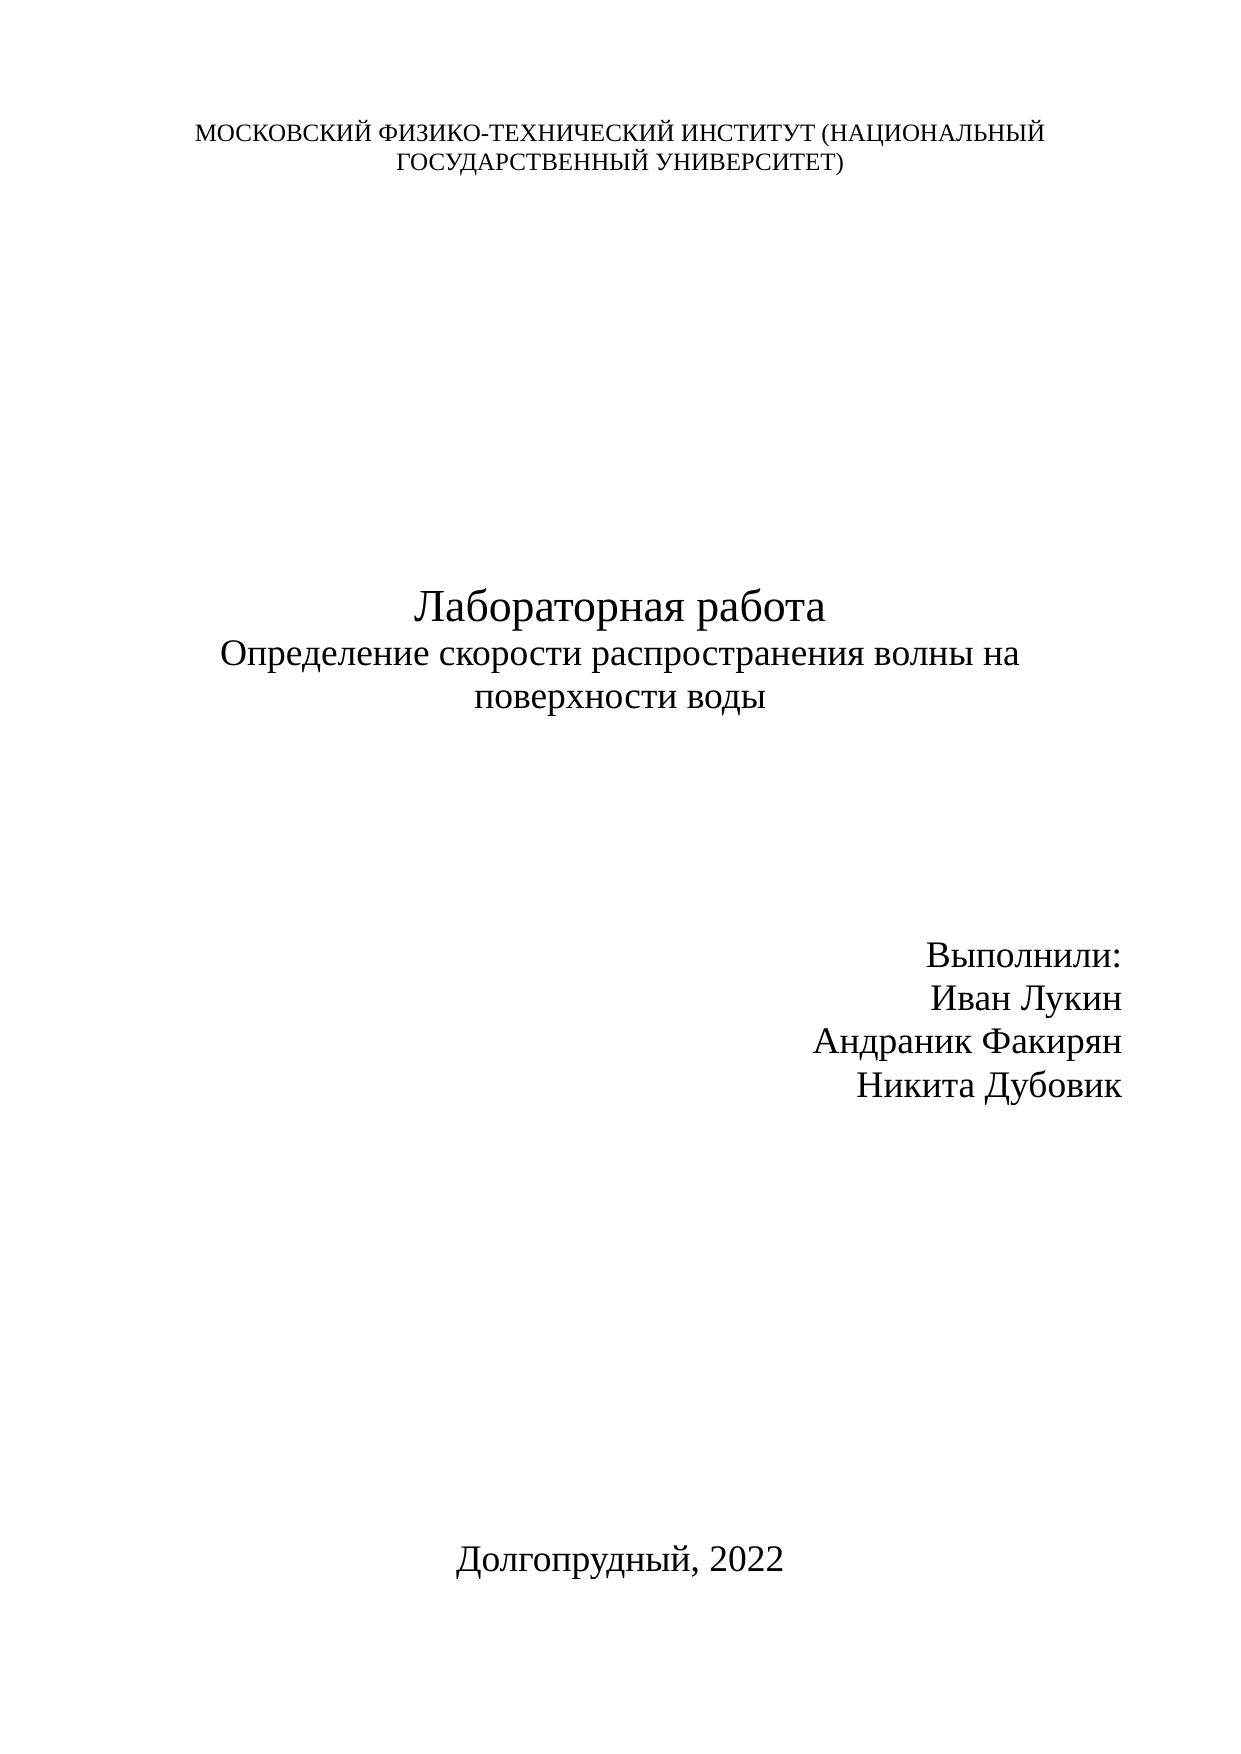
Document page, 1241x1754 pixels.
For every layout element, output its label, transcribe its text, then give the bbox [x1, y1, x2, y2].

text Никита Дубовик [118, 1062, 1122, 1105]
text Лабораторная работа [118, 578, 1122, 631]
text Выполнили: [118, 933, 1122, 976]
text Определение скорости распространения волны на поверхности воды [118, 631, 1122, 717]
text Долгопрудный, 2022 [118, 1536, 1122, 1579]
text Иван Лукин [118, 976, 1122, 1019]
text Андраник Факирян [118, 1019, 1122, 1062]
text МОСКОВСКИЙ ФИЗИКО-ТЕХНИЧЕСКИЙ ИНСТИТУТ (НАЦИОНАЛЬНЫЙ ГОСУДАРСТВЕННЫЙ УНИВЕРСИТЕТ) [118, 118, 1122, 176]
